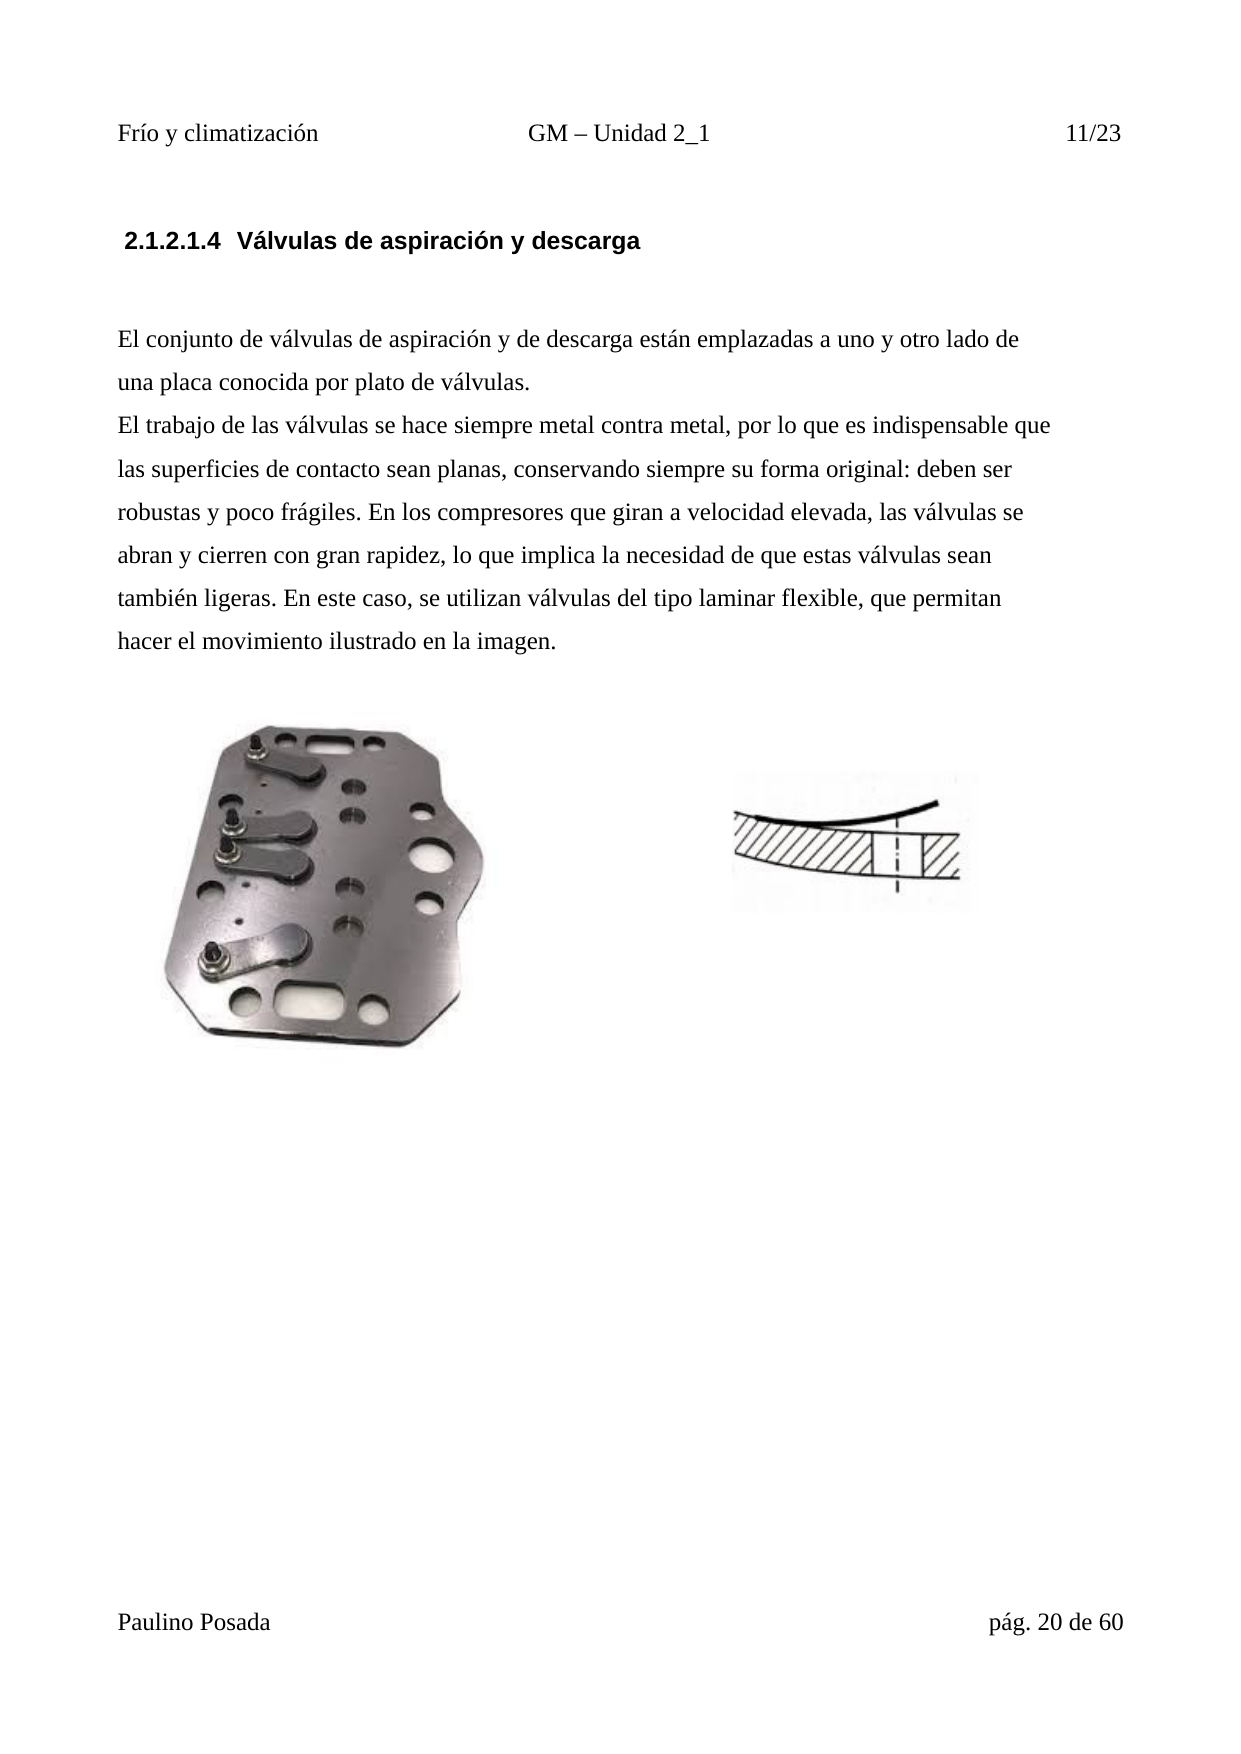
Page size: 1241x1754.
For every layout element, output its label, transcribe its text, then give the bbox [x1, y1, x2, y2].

text las superficies de contacto sean planas, conservando siempre su forma original: deben ser [117, 454, 1123, 482]
text una placa conocida por plato de válvulas. [117, 367, 1123, 396]
text El conjunto de válvulas de aspiración y de descarga están emplazadas a uno y otro lado de [117, 324, 1123, 353]
text El trabajo de las válvulas se hace siempre metal contra metal, por lo que es indispensable que [117, 411, 1123, 439]
text abran y cierren con gran rapidez, lo que implica la necesidad de que estas válvulas sean [117, 540, 1123, 569]
picture [148, 712, 500, 1064]
picture [732, 771, 979, 913]
text robustas y poco frágiles. En los compresores que giran a velocidad elevada, las válvulas se [117, 497, 1123, 526]
text hacer el movimiento ilustrado en la imagen. [117, 626, 1123, 655]
text también ligeras. En este caso, se utilizan válvulas del tipo laminar flexible, que permitan [117, 583, 1123, 612]
subtitle Válvulas de aspiración y descarga [117, 226, 1123, 254]
